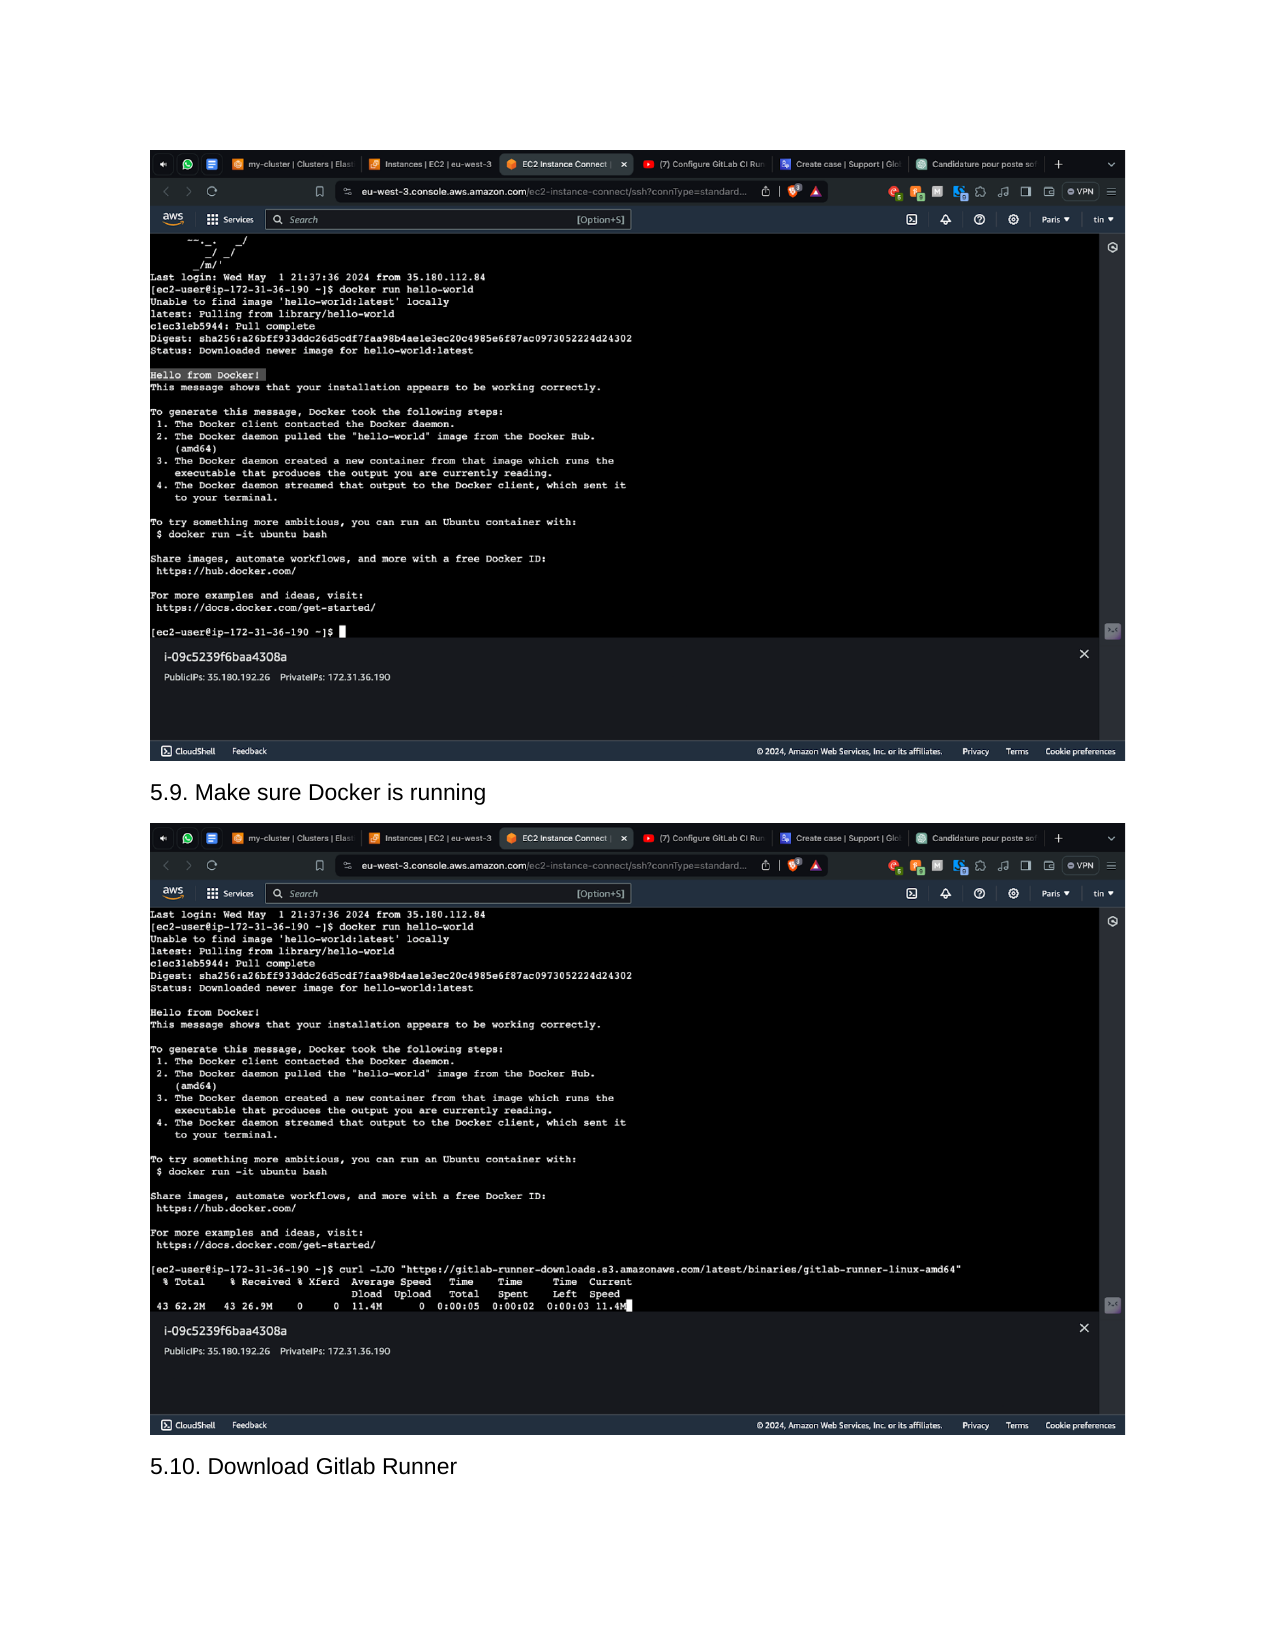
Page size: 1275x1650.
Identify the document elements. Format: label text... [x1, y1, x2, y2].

text 5.9. Make sure Docker is running [150, 779, 1125, 806]
text 5.10. Download Gitlab Runner [150, 1453, 1125, 1479]
